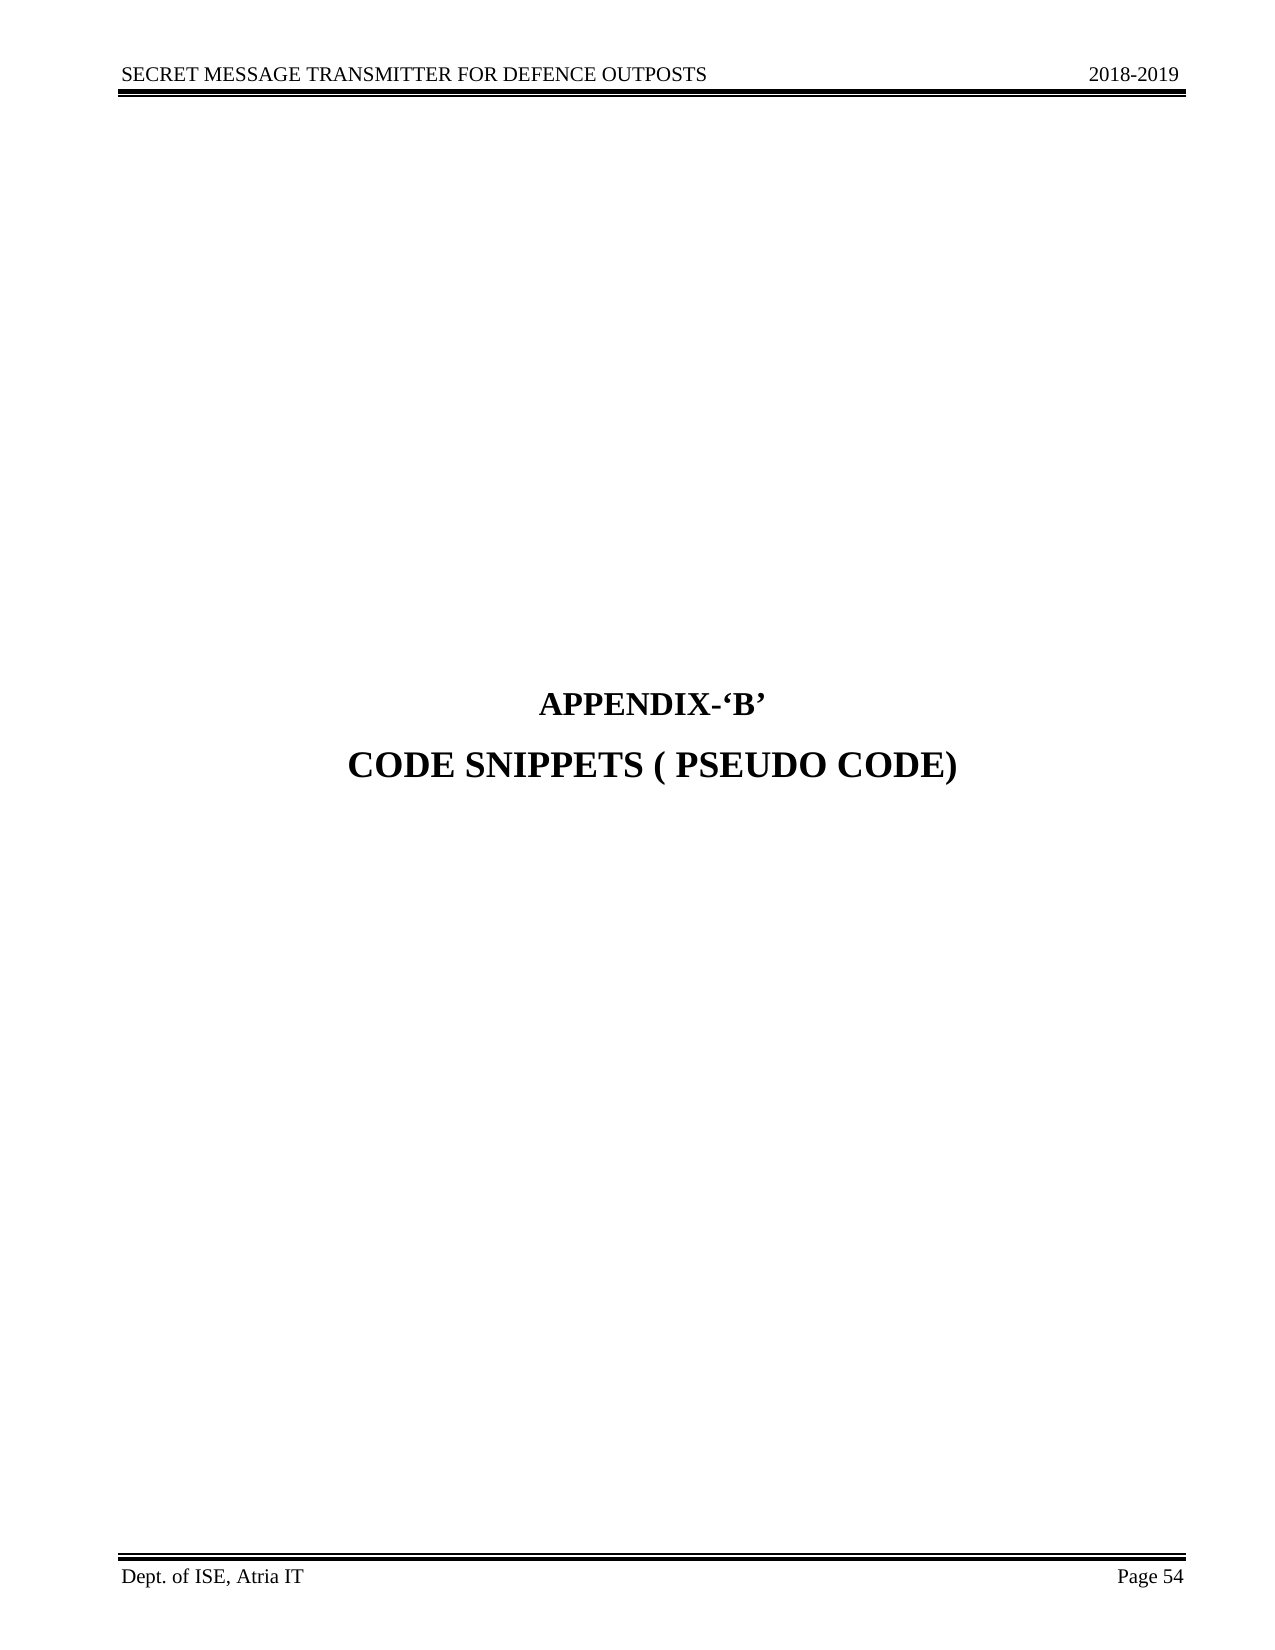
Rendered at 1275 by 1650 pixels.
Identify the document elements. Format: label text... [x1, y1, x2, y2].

text APPENDIX-‘B’ [118, 685, 1186, 723]
text CODE SNIPPETS ( PSEUDO CODE) [118, 742, 1186, 785]
